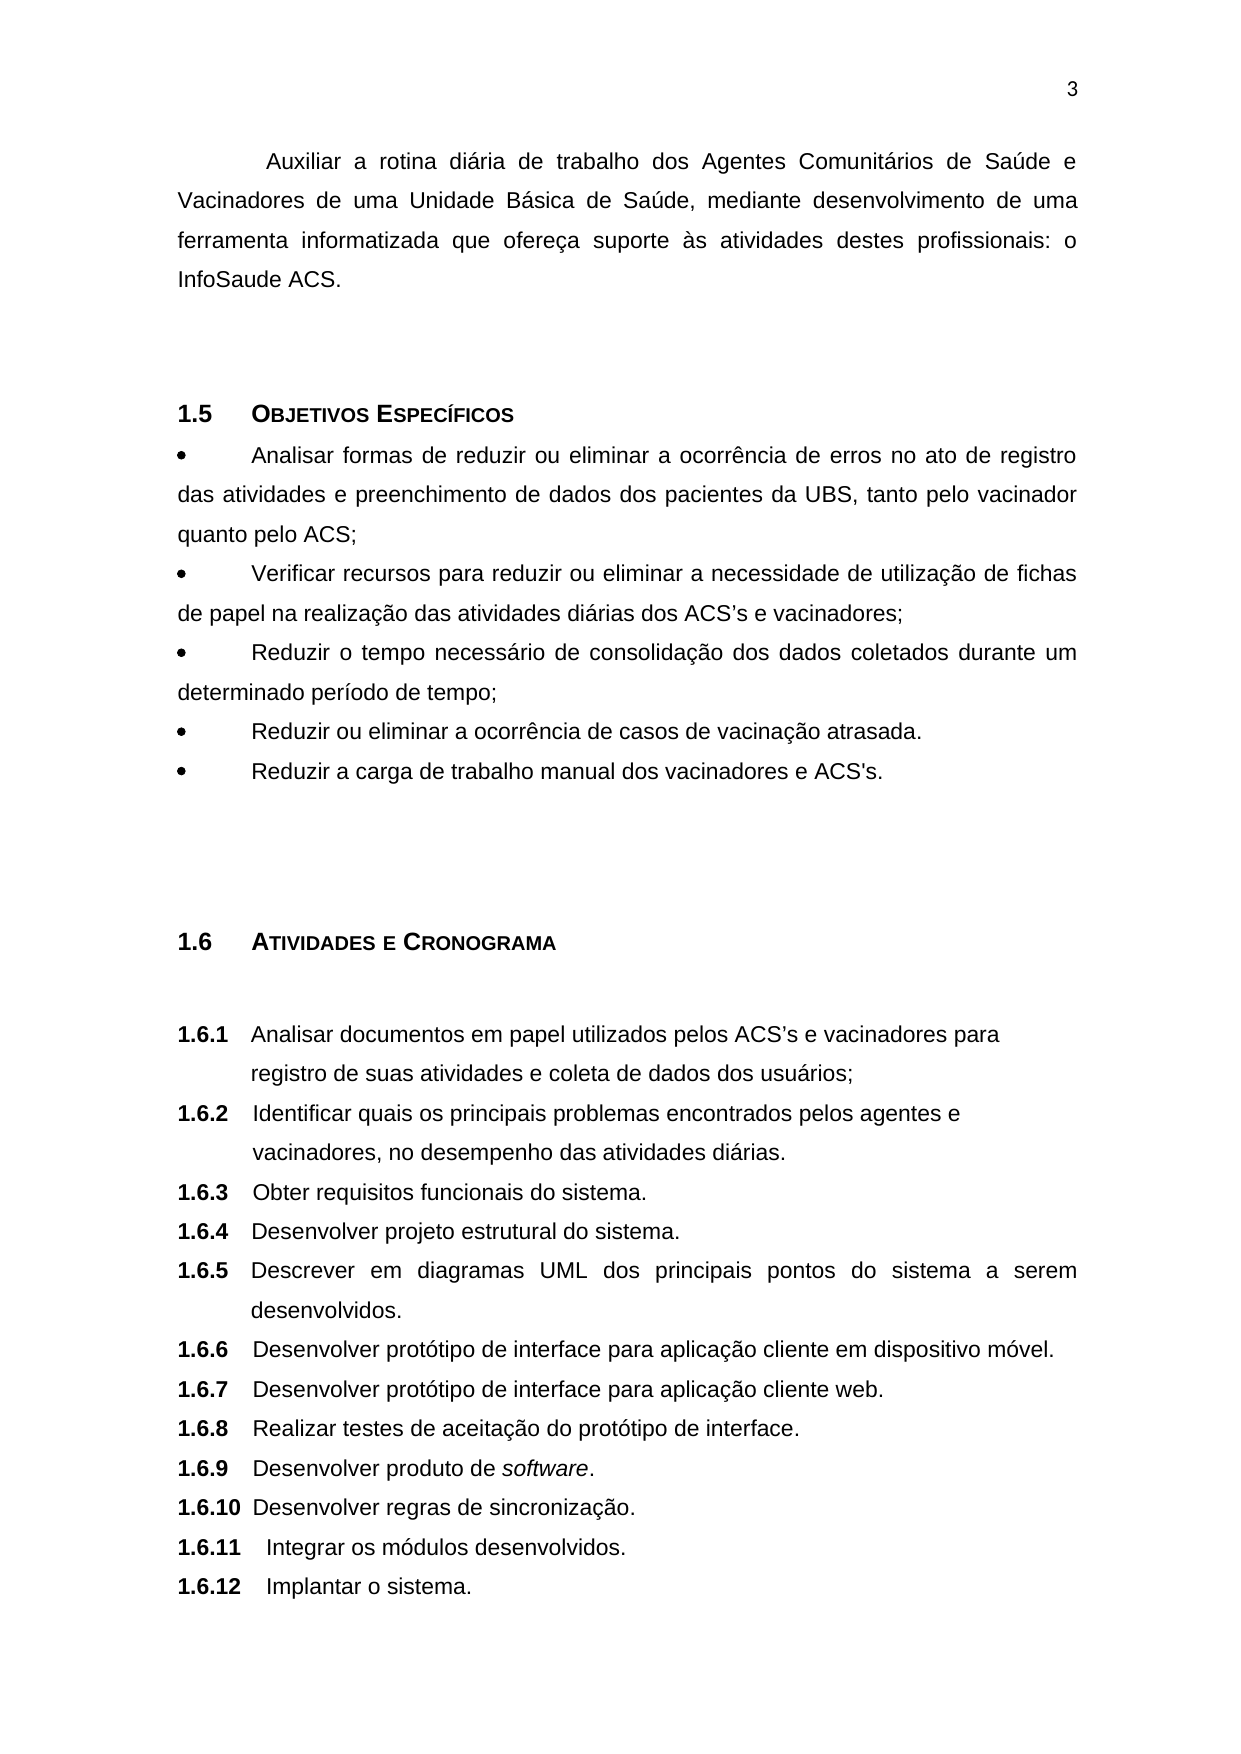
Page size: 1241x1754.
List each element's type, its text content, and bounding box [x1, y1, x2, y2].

list Realizar testes de aceitação do protótipo de interface. [177, 1415, 1078, 1442]
list Objetivos Específicos [177, 399, 1078, 427]
text 1.6.1 Analisar documentos em papel utilizados pelos ACS’s e vacinadores para registro de suas atividades e coleta de dados dos usuários; [177, 1021, 1078, 1086]
list Reduzir ou eliminar a ocorrência de casos de vacinação atrasada. [177, 718, 1078, 744]
list Obter requisitos funcionais do sistema. [177, 1178, 1078, 1205]
list Desenvolver regras de sincronização. [177, 1494, 1078, 1521]
list Implantar o sistema. [177, 1573, 1078, 1599]
list Integrar os módulos desenvolvidos. [177, 1534, 1078, 1560]
list Reduzir o tempo necessário de consolidação dos dados coletados durante um determinado período de tempo; [177, 639, 1078, 705]
list Atividades e Cronograma [177, 927, 1078, 956]
list Analisar formas de reduzir ou eliminar a ocorrência de erros no ato de registro das atividades e preenchimento de dados dos pacientes da UBS, tanto pelo vacinador quanto pelo ACS; [177, 442, 1078, 547]
list Desenvolver protótipo de interface para aplicação cliente em dispositivo móvel. [177, 1336, 1078, 1363]
list Desenvolver protótipo de interface para aplicação cliente web. [177, 1376, 1078, 1402]
text 1.6.4 Desenvolver projeto estrutural do sistema. [177, 1218, 1078, 1244]
list Desenvolver produto de software. [177, 1455, 1078, 1481]
list Identificar quais os principais problemas encontrados pelos agentes e vacinadores, no desempenho das atividades diárias. [177, 1099, 1078, 1165]
list Reduzir a carga de trabalho manual dos vacinadores e ACS's. [177, 758, 1078, 784]
text 1.6.5 Descrever em diagramas UML dos principais pontos do sistema a serem desenvolvidos. [177, 1257, 1078, 1323]
text Auxiliar a rotina diária de trabalho dos Agentes Comunitários de Saúde e Vacinadores de uma Unidade Básica de Saúde, mediante desenvolvimento de uma ferramenta informatizada que ofereça suporte às atividades destes profissionais: o InfoSaude ACS. [177, 148, 1078, 292]
list Verificar recursos para reduzir ou eliminar a necessidade de utilização de fichas de papel na realização das atividades diárias dos ACS’s e vacinadores; [177, 560, 1078, 626]
